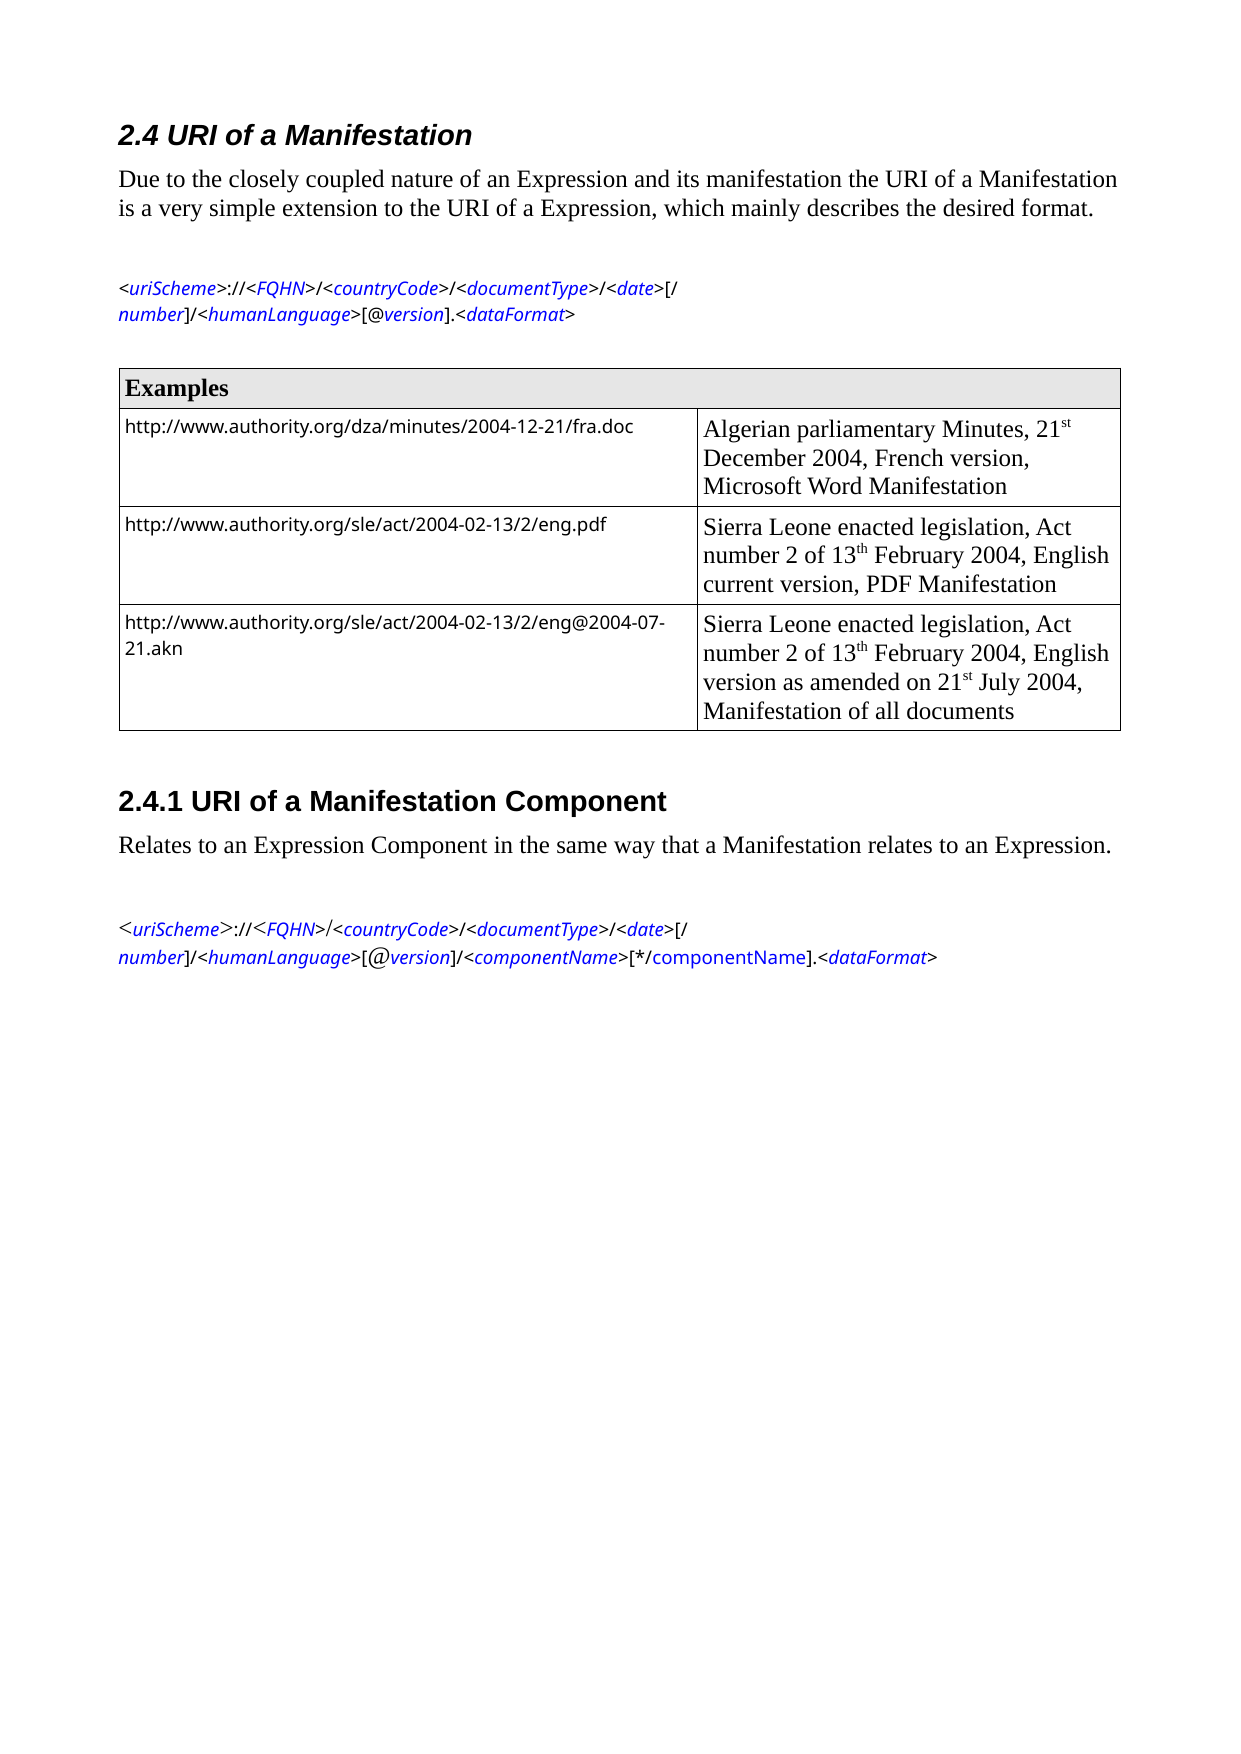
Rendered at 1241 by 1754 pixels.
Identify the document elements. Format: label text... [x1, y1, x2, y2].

table_cell Algerian parliamentary Minutes, 21st December 2004, French version, Microsoft Word Manifestation [698, 409, 1120, 506]
subtitle 2.4.1 URI of a Manifestation Component [118, 784, 1122, 818]
table_cell http://www.authority.org/sle/act/2004-02-13/2/eng@2004-07-21.akn [120, 605, 697, 730]
text <uriScheme>://<FQHN>/<countryCode>/<documentType>/<date>[/number]/<humanLanguage>[@version]/<componentName>[*/componentName].<dataFormat> [118, 913, 1122, 970]
table_header Examples [120, 369, 1120, 408]
table_cell http://www.authority.org/dza/minutes/2004-12-21/fra.doc [120, 409, 697, 506]
table_cell Sierra Leone enacted legislation, Act number 2 of 13th February 2004, English current version, PDF Manifestation [698, 507, 1120, 604]
table_cell Sierra Leone enacted legislation, Act number 2 of 13th February 2004, English version as amended on 21st July 2004, Manifestation of all documents [698, 605, 1120, 730]
text Due to the closely coupled nature of an Expression and its manifestation the URI of a Manifestation is a very simple extension to the URI of a Expression, which mainly describes the desired format. [118, 164, 1122, 222]
table_cell http://www.authority.org/sle/act/2004-02-13/2/eng.pdf [120, 507, 697, 604]
text <uriScheme>://<FQHN>/<countryCode>/<documentType>/<date>[/number]/<humanLanguage>[@version].<dataFormat> [118, 275, 1122, 326]
subtitle 2.4 URI of a Manifestation [118, 118, 1122, 152]
text Relates to an Expression Component in the same way that a Manifestation relates to an Expression. [118, 830, 1122, 859]
